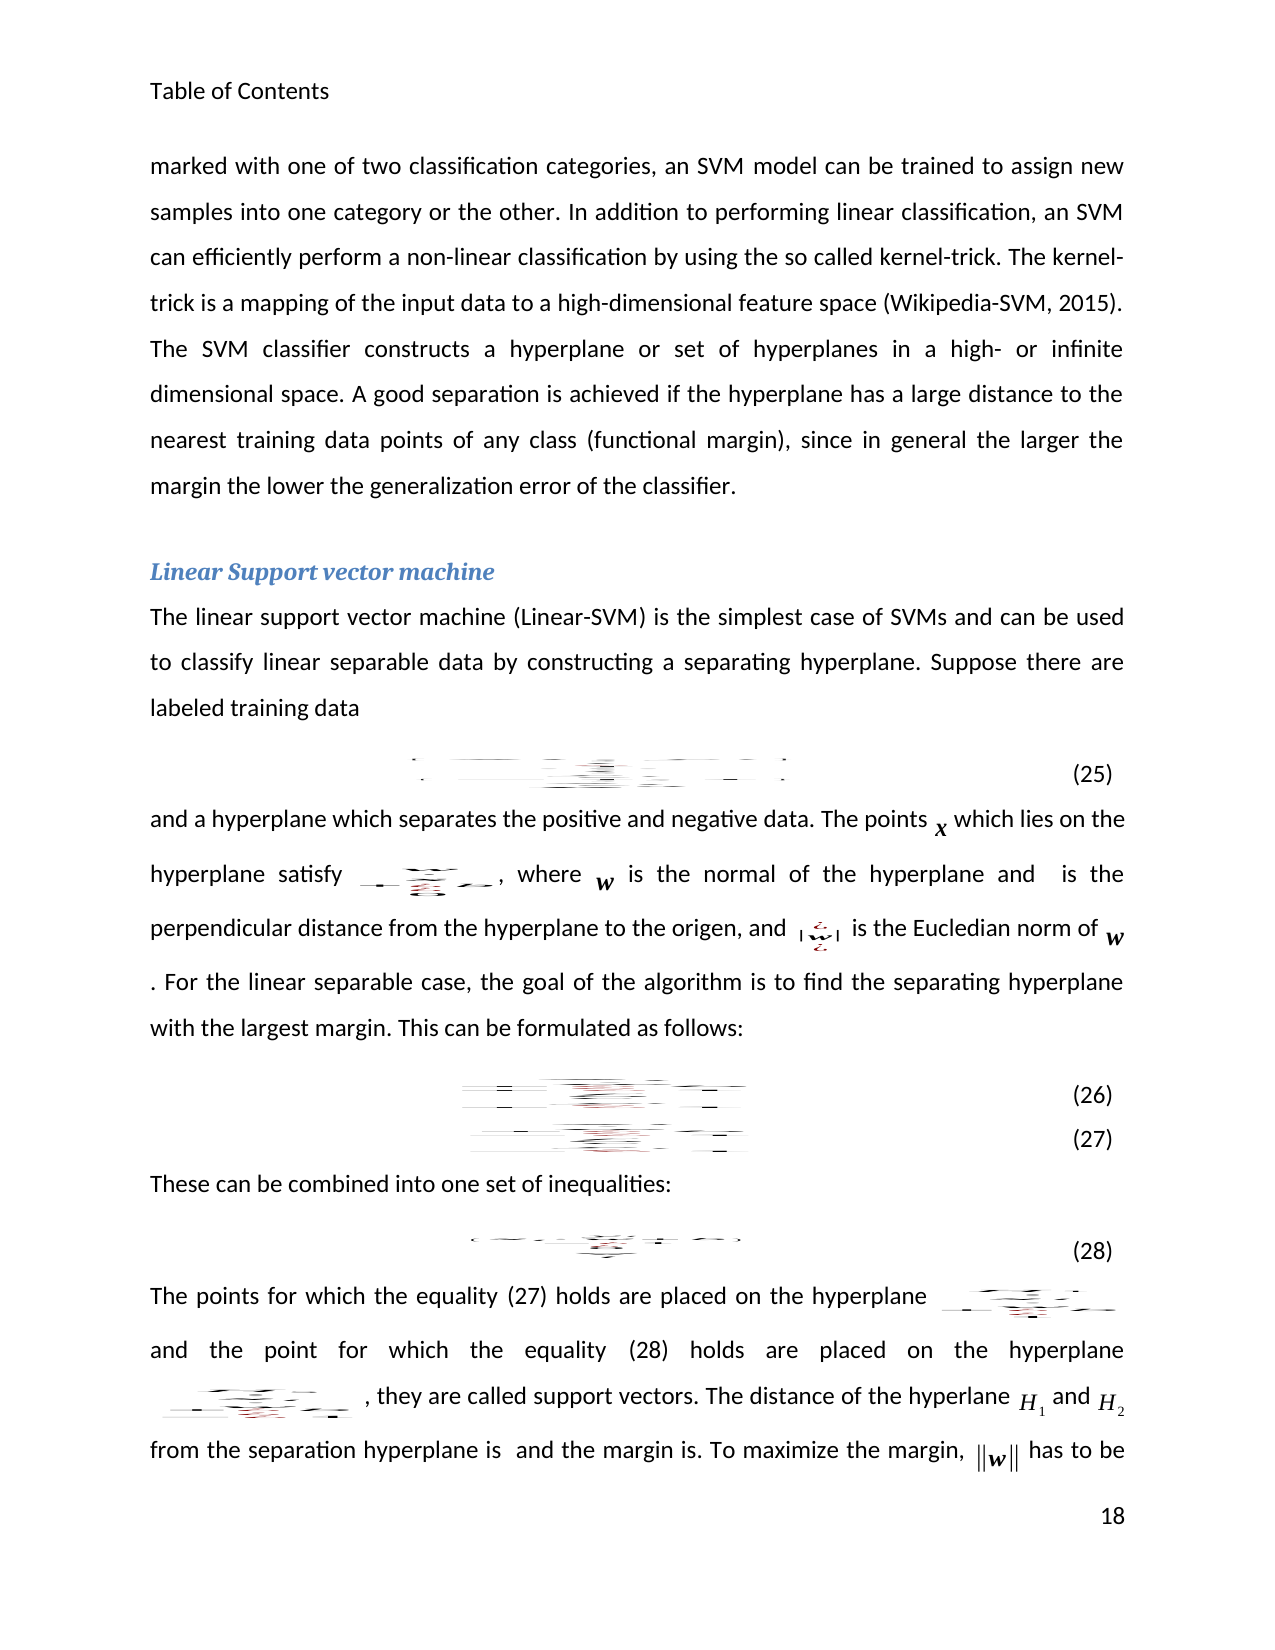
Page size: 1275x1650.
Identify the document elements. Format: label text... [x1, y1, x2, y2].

text The points for which the equality (27) holds are placed on the hyperplane and the point for which the equality (28) holds are placed on the hyperplane , they are called support vectors. The distance of the hyperlane and from the separation hyperplane is and the margin is. To maximize the margin, has to be minimized subject to the constraints (28). This problem can be reformulated by introducing Lagrange multipliers to the Lagrangian: [150, 1280, 1125, 1473]
text marked with one of two classification categories, an SVM model can be trained to assign new samples into one category or the other. In addition to performing linear classification, an SVM can efficiently perform a non-linear classification by using the so called kernel-trick. The kernel-trick is a mapping of the input data to a high-dimensional feature space (Wikipedia-SVM, 2015). The SVM classifier constructs a hyperplane or set of hyperplanes in a high- or infinite dimensional space. A good separation is achieved if the hyperplane has a large distance to the nearest training data points of any class (functional margin), since in general the larger the margin the lower the generalization error of the classifier. [150, 150, 1125, 501]
table_header [150, 1235, 1061, 1280]
table_header [150, 1079, 1061, 1124]
table_cell (27) [1061, 1124, 1147, 1168]
table_cell [150, 1124, 1061, 1168]
table_header (25) [1061, 759, 1147, 803]
subtitle Linear Support vector machine [150, 557, 1125, 586]
table_header (26) [1061, 1079, 1147, 1124]
table_header (28) [1061, 1235, 1147, 1280]
table_header [150, 759, 1061, 803]
text These can be combined into one set of inequalities: [150, 1168, 1125, 1199]
text and a hyperplane which separates the positive and negative data. The points which lies on the hyperplane satisfy , where is the normal of the hyperplane and is the perpendicular distance from the hyperplane to the origen, and is the Eucledian norm of . For the linear separable case, the goal of the algorithm is to find the separating hyperplane with the largest margin. This can be formulated as follows: [150, 803, 1125, 1043]
text The linear support vector machine (Linear-SVM) is the simplest case of SVMs and can be used to classify linear separable data by constructing a separating hyperplane. Suppose there are labeled training data [150, 601, 1125, 723]
